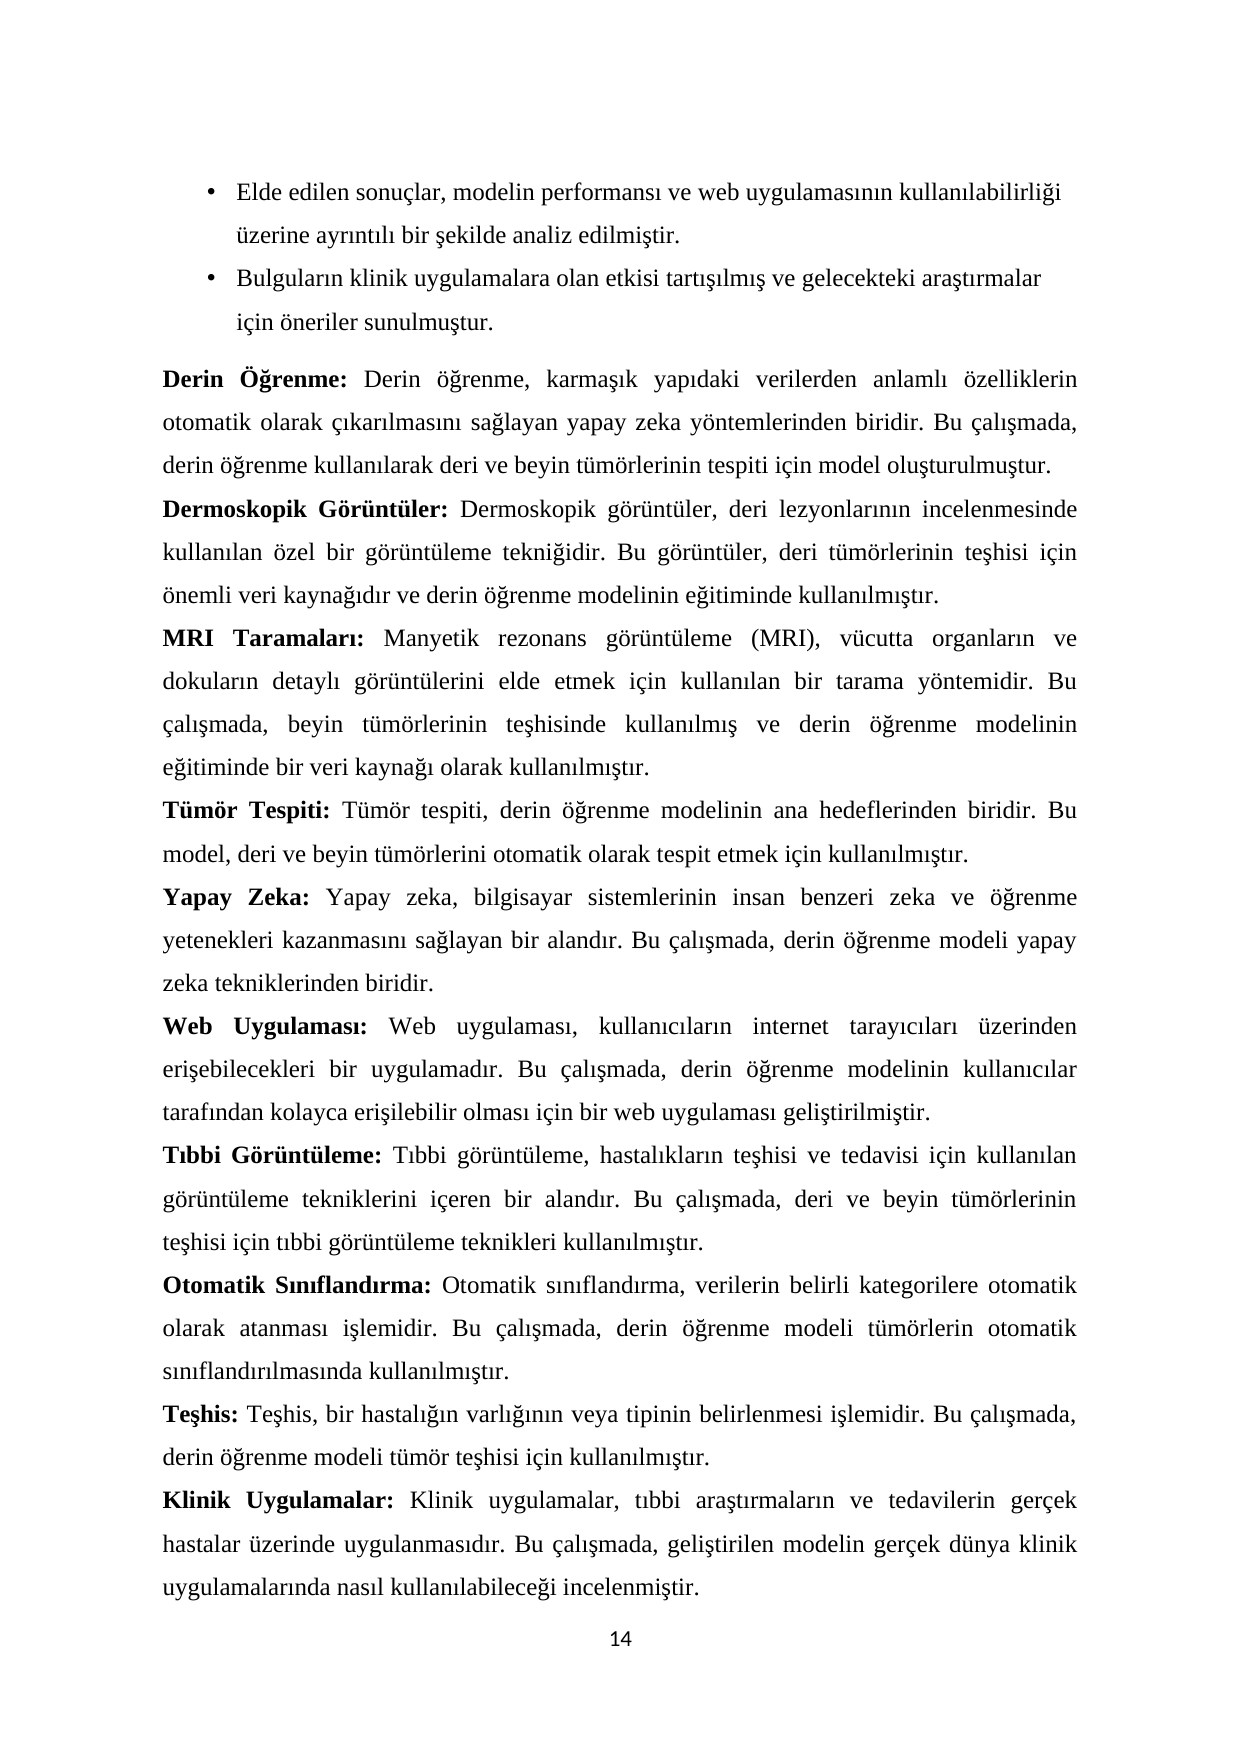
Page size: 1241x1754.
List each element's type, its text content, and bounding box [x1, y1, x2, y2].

list Elde edilen sonuçlar, modelin performansı ve web uygulamasının kullanılabilirliği üzerine ayrıntılı bir şekilde analiz edilmiştir. [207, 177, 1078, 249]
text Teşhis: Teşhis, bir hastalığın varlığının veya tipinin belirlenmesi işlemidir. Bu çalışmada, derin öğrenme modeli tümör teşhisi için kullanılmıştır. [162, 1399, 1078, 1471]
text Otomatik Sınıflandırma: Otomatik sınıflandırma, verilerin belirli kategorilere otomatik olarak atanması işlemidir. Bu çalışmada, derin öğrenme modeli tümörlerin otomatik sınıflandırılmasında kullanılmıştır. [162, 1270, 1078, 1385]
text Web Uygulaması: Web uygulaması, kullanıcıların internet tarayıcıları üzerinden erişebilecekleri bir uygulamadır. Bu çalışmada, derin öğrenme modelinin kullanıcılar tarafından kolayca erişilebilir olması için bir web uygulaması geliştirilmiştir. [162, 1011, 1078, 1126]
text Klinik Uygulamalar: Klinik uygulamalar, tıbbi araştırmaların ve tedavilerin gerçek hastalar üzerinde uygulanmasıdır. Bu çalışmada, geliştirilen modelin gerçek dünya klinik uygulamalarında nasıl kullanılabileceği incelenmiştir. [162, 1486, 1078, 1601]
text Tümör Tespiti: Tümör tespiti, derin öğrenme modelinin ana hedeflerinden biridir. Bu model, deri ve beyin tümörlerini otomatik olarak tespit etmek için kullanılmıştır. [162, 796, 1078, 867]
text MRI Taramaları: Manyetik rezonans görüntüleme (MRI), vücutta organların ve dokuların detaylı görüntülerini elde etmek için kullanılan bir tarama yöntemidir. Bu çalışmada, beyin tümörlerinin teşhisinde kullanılmış ve derin öğrenme modelinin eğitiminde bir veri kaynağı olarak kullanılmıştır. [162, 623, 1078, 781]
text Yapay Zeka: Yapay zeka, bilgisayar sistemlerinin insan benzeri zeka ve öğrenme yetenekleri kazanmasını sağlayan bir alandır. Bu çalışmada, derin öğrenme modeli yapay zeka tekniklerinden biridir. [162, 882, 1078, 997]
list Bulguların klinik uygulamalara olan etkisi tartışılmış ve gelecekteki araştırmalar için öneriler sunulmuştur. [207, 263, 1078, 335]
text Dermoskopik Görüntüler: Dermoskopik görüntüler, deri lezyonlarının incelenmesinde kullanılan özel bir görüntüleme tekniğidir. Bu görüntüler, deri tümörlerinin teşhisi için önemli veri kaynağıdır ve derin öğrenme modelinin eğitiminde kullanılmıştır. [162, 494, 1078, 609]
text Tıbbi Görüntüleme: Tıbbi görüntüleme, hastalıkların teşhisi ve tedavisi için kullanılan görüntüleme tekniklerini içeren bir alandır. Bu çalışmada, deri ve beyin tümörlerinin teşhisi için tıbbi görüntüleme teknikleri kullanılmıştır. [162, 1141, 1078, 1256]
text Derin Öğrenme: Derin öğrenme, karmaşık yapıdaki verilerden anlamlı özelliklerin otomatik olarak çıkarılmasını sağlayan yapay zeka yöntemlerinden biridir. Bu çalışmada, derin öğrenme kullanılarak deri ve beyin tümörlerinin tespiti için model oluşturulmuştur. [162, 364, 1078, 479]
